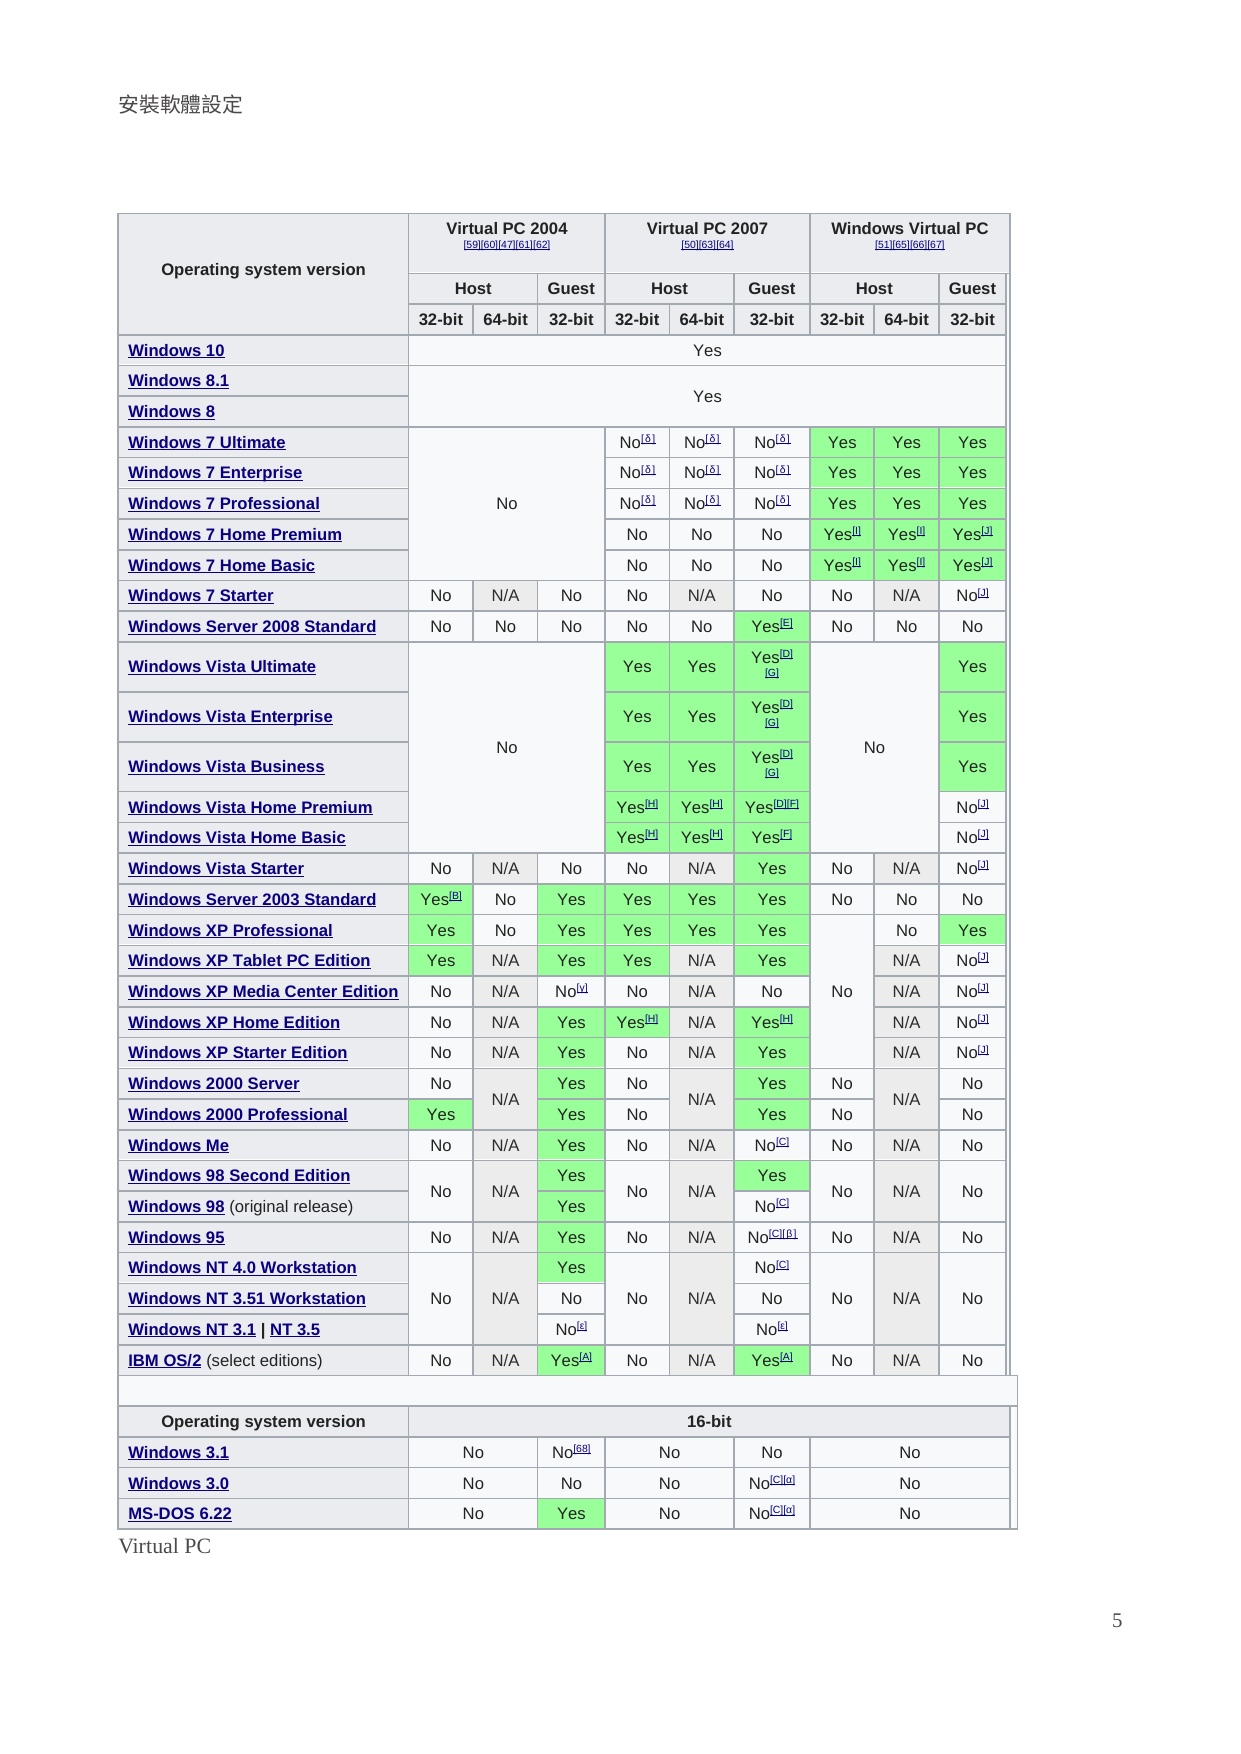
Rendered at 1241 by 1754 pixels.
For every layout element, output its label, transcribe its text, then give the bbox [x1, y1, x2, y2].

table_cell Yes [940, 743, 1005, 791]
table_cell 32-bit [940, 305, 1005, 334]
table_cell Windows XP Home Edition [119, 1008, 408, 1037]
table_cell Yes [940, 458, 1005, 487]
table_cell No[J] [940, 792, 1005, 822]
table_cell Windows 2000 Server [119, 1069, 408, 1098]
table_cell No [735, 1438, 809, 1467]
table_cell No [811, 1161, 873, 1221]
table_cell No [735, 551, 809, 580]
table_cell Yes [940, 693, 1005, 741]
table_cell Yes [538, 1161, 604, 1190]
table_cell No [606, 854, 669, 883]
table_cell Guest [735, 274, 809, 303]
table_cell Windows Vista Business [119, 743, 408, 791]
table_cell Yes[B] [409, 885, 472, 914]
table_cell Yes [606, 946, 669, 975]
table_cell No [811, 1253, 873, 1344]
table_cell 64-bit [670, 305, 733, 334]
table_cell No[δ] [670, 458, 733, 487]
table_cell N/A [670, 1223, 733, 1252]
table_cell No[γ] [538, 977, 604, 1006]
table_cell 32-bit [811, 305, 873, 334]
table_cell N/A [474, 977, 537, 1006]
table_cell N/A [875, 1253, 938, 1344]
table_cell Windows Me [119, 1131, 408, 1159]
table_cell 32-bit [538, 305, 604, 334]
table_cell No [606, 520, 669, 549]
table_cell N/A [670, 946, 733, 975]
table_cell No [409, 854, 472, 883]
table_cell Windows Server 2008 Standard [119, 612, 408, 641]
table_cell No [735, 1284, 809, 1313]
table_cell No [474, 885, 537, 914]
table_cell Yes [409, 946, 472, 975]
table_cell Yes [811, 458, 873, 487]
table_cell Yes [538, 1499, 604, 1528]
table_cell N/A [670, 1131, 733, 1159]
table_cell N/A [875, 1008, 938, 1037]
table_cell No [409, 1499, 537, 1528]
table_cell N/A [474, 581, 537, 610]
table_cell Yes [670, 643, 733, 691]
table_cell Yes [735, 1161, 809, 1190]
table_cell Yes [875, 489, 938, 518]
table_cell No[J] [940, 854, 1005, 883]
table_cell No [474, 915, 537, 944]
table_cell Yes [670, 915, 733, 944]
table_cell Yes [940, 489, 1005, 518]
table_cell Windows NT 3.1 | NT 3.5 [119, 1315, 408, 1344]
table_cell N/A [670, 1038, 733, 1067]
table_cell Yes [940, 428, 1005, 457]
table_cell No [409, 1468, 537, 1498]
table_cell Windows 10 [119, 336, 408, 364]
table_cell N/A [670, 1161, 733, 1221]
table_cell No [606, 581, 669, 610]
table_cell No [409, 1008, 472, 1037]
table_header Virtual PC 2007 [50][63][64] [606, 214, 809, 272]
table_cell Yes [670, 885, 733, 914]
table_header Windows Virtual PC [51][65][66][67] [811, 214, 1009, 272]
table_cell N/A [875, 581, 938, 610]
table_cell Yes [538, 946, 604, 975]
table_cell No [811, 885, 873, 914]
table_cell Windows 2000 Professional [119, 1100, 408, 1129]
table_cell Yes[F] [735, 823, 809, 852]
table_cell No [606, 1131, 669, 1159]
table_header Operating system version [119, 214, 408, 334]
table_cell No[δ] [606, 428, 669, 457]
table_cell No [811, 1131, 873, 1159]
table_cell No [811, 1346, 873, 1375]
table_cell No [811, 1499, 1009, 1528]
table_cell No [940, 1131, 1005, 1159]
table_cell No[C][β] [735, 1223, 809, 1252]
table_cell 64-bit [474, 305, 537, 334]
table_cell No[δ] [735, 489, 809, 518]
table_cell No [940, 1253, 1005, 1344]
table_cell No[δ] [670, 428, 733, 457]
table_cell No [940, 1223, 1005, 1252]
table_cell Windows Vista Enterprise [119, 693, 408, 741]
table_cell Windows Server 2003 Standard [119, 885, 408, 914]
table_cell No[J] [940, 823, 1005, 852]
table_cell Yes [606, 643, 669, 691]
table_cell Operating system version [119, 1407, 408, 1436]
table_cell Yes [606, 915, 669, 944]
table_cell N/A [474, 946, 537, 975]
table_cell Yes[A] [538, 1346, 604, 1375]
table_cell No [670, 551, 733, 580]
table_cell Yes[J] [940, 520, 1005, 549]
text Virtual PC [118, 1530, 1122, 1559]
table_cell No[J] [940, 1038, 1005, 1067]
table_cell Windows 8.1 [119, 366, 408, 395]
table_cell Windows XP Starter Edition [119, 1038, 408, 1067]
table_cell No [811, 1468, 1009, 1498]
table_cell Windows 7 Ultimate [119, 428, 408, 457]
table_cell Yes [538, 1131, 604, 1159]
table_cell N/A [875, 854, 938, 883]
table_cell No[δ] [606, 458, 669, 487]
table_cell Yes [409, 915, 472, 944]
table_cell Yes[D][F] [735, 792, 809, 822]
table_cell No[δ] [735, 428, 809, 457]
table_cell No [538, 581, 604, 610]
table_cell No [606, 1438, 733, 1467]
table_cell No [409, 1346, 472, 1375]
table_cell N/A [474, 1253, 537, 1344]
table_cell Windows 7 Home Basic [119, 551, 408, 580]
table_cell 32-bit [409, 305, 472, 334]
table_cell Windows XP Professional [119, 915, 408, 944]
table_cell No [538, 612, 604, 641]
table_cell No[J] [940, 1008, 1005, 1037]
table_cell No [940, 1069, 1005, 1098]
table_cell No [940, 1161, 1005, 1221]
table_cell N/A [875, 946, 938, 975]
table_cell Yes[H] [606, 792, 669, 822]
table_cell No [606, 1100, 669, 1129]
table_cell No [409, 1131, 472, 1159]
table_cell Yes[H] [670, 792, 733, 822]
table_cell Windows 7 Starter [119, 581, 408, 610]
table_cell N/A [474, 1008, 537, 1037]
table_cell Yes [538, 915, 604, 944]
table_cell Yes[I] [811, 520, 873, 549]
table_cell Yes[D][G] [735, 643, 809, 691]
table_cell Guest [538, 274, 604, 303]
table_cell Yes [670, 743, 733, 791]
table_cell No [811, 1438, 1009, 1467]
table_cell No [811, 612, 873, 641]
table_cell No[ε] [735, 1315, 809, 1344]
table_cell No [409, 581, 472, 610]
table_cell Yes[H] [735, 1008, 809, 1037]
table_cell No[J] [940, 977, 1005, 1006]
table_cell No[J] [940, 581, 1005, 610]
table_cell No [606, 1223, 669, 1252]
table_cell Yes[H] [606, 1008, 669, 1037]
table_cell Yes [409, 1100, 472, 1129]
table_cell N/A [474, 1161, 537, 1221]
table_cell No[ε] [538, 1315, 604, 1344]
table_cell IBM OS/2 (select editions) [119, 1346, 408, 1375]
table_cell Windows Vista Ultimate [119, 643, 408, 691]
table_cell [119, 1376, 1017, 1405]
table_cell No [606, 612, 669, 641]
table_cell Windows 3.1 [119, 1438, 408, 1467]
table_cell 32-bit [606, 305, 669, 334]
table_cell No [606, 1161, 669, 1221]
table_cell Windows NT 4.0 Workstation [119, 1253, 408, 1282]
table_cell Yes[D][G] [735, 693, 809, 741]
table_cell No [409, 977, 472, 1006]
table_cell No [940, 885, 1005, 914]
table_cell No [606, 551, 669, 580]
table_cell N/A [670, 581, 733, 610]
table_cell No [409, 1038, 472, 1067]
table_cell N/A [875, 1131, 938, 1159]
table_cell 64-bit [875, 305, 938, 334]
table_cell N/A [875, 1223, 938, 1252]
table_cell Yes[H] [670, 823, 733, 852]
table_cell No [940, 1346, 1005, 1375]
table_cell No [811, 854, 873, 883]
table_cell No [811, 643, 938, 852]
table_cell No[C] [735, 1253, 809, 1282]
table_cell No[δ] [670, 489, 733, 518]
table_cell Windows 98 Second Edition [119, 1161, 408, 1190]
table_cell Yes [409, 366, 1005, 426]
table_cell Yes [606, 743, 669, 791]
table_cell No [409, 1161, 472, 1221]
table_cell Yes [811, 428, 873, 457]
table_cell No [875, 885, 938, 914]
table_cell No [409, 1069, 472, 1098]
table_cell Windows Vista Starter [119, 854, 408, 883]
table_cell No [409, 643, 604, 852]
table_cell Windows 8 [119, 397, 408, 426]
table_cell N/A [474, 1223, 537, 1252]
table_cell No[68] [538, 1438, 604, 1467]
table_cell Windows 7 Professional [119, 489, 408, 518]
table_cell Yes [538, 885, 604, 914]
table_cell No[δ] [606, 489, 669, 518]
table_cell Yes [538, 1100, 604, 1129]
table_cell N/A [670, 854, 733, 883]
table_cell N/A [474, 1069, 537, 1129]
table_cell N/A [670, 1346, 733, 1375]
table_cell Windows XP Media Center Edition [119, 977, 408, 1006]
table_cell Windows Vista Home Basic [119, 823, 408, 852]
table_cell No [538, 1284, 604, 1313]
table_cell Windows XP Tablet PC Edition [119, 946, 408, 975]
table_cell No [409, 612, 472, 641]
table_cell No [606, 1038, 669, 1067]
table_cell N/A [670, 977, 733, 1006]
table_cell No [409, 428, 604, 580]
table_cell Yes [538, 1192, 604, 1221]
table_cell Yes [875, 428, 938, 457]
table_cell No[C] [735, 1192, 809, 1221]
table_cell N/A [670, 1253, 733, 1344]
table_cell No [940, 612, 1005, 641]
table_cell No[C][α] [735, 1468, 809, 1498]
table_cell No [670, 612, 733, 641]
table_cell Yes [811, 489, 873, 518]
table_cell No[δ] [735, 458, 809, 487]
table_cell Yes[I] [875, 520, 938, 549]
table_cell No[C] [735, 1131, 809, 1159]
table_cell No [811, 1069, 873, 1098]
table_cell Windows Vista Home Premium [119, 792, 408, 822]
table_cell N/A [875, 1161, 938, 1221]
table_cell Yes[E] [735, 612, 809, 641]
table_cell Yes [606, 885, 669, 914]
table_cell No [811, 1223, 873, 1252]
table_cell Yes [735, 1100, 809, 1129]
table_cell No [606, 1069, 669, 1098]
table_cell No [875, 612, 938, 641]
table_cell Windows 98 (original release) [119, 1192, 408, 1221]
table_cell No [735, 977, 809, 1006]
table_cell Yes[A] [735, 1346, 809, 1375]
table_cell Yes [409, 336, 1005, 364]
table_cell Yes [538, 1069, 604, 1098]
table_cell No[C][α] [735, 1499, 809, 1528]
table_cell N/A [875, 1069, 938, 1129]
table_cell Host [606, 274, 733, 303]
table_cell N/A [474, 854, 537, 883]
table_cell Yes [735, 1069, 809, 1098]
table_cell Yes[H] [606, 823, 669, 852]
table_cell MS-DOS 6.22 [119, 1499, 408, 1528]
table_cell Yes [538, 1038, 604, 1067]
table_cell N/A [670, 1008, 733, 1037]
table_cell Yes [538, 1008, 604, 1037]
table_cell No [409, 1223, 472, 1252]
table_cell N/A [875, 1038, 938, 1067]
table_cell No [538, 854, 604, 883]
table_header Virtual PC 2004 [59][60][47][61][62] [409, 214, 604, 272]
table_cell Yes [735, 915, 809, 944]
table_cell No[J] [940, 946, 1005, 975]
table_cell No [811, 1100, 873, 1129]
table_cell Windows 7 Home Premium [119, 520, 408, 549]
table_cell No [606, 1253, 669, 1344]
table_cell Yes[I] [875, 551, 938, 580]
table_cell N/A [670, 1069, 733, 1129]
table_cell Yes [735, 854, 809, 883]
table_cell Yes[D][G] [735, 743, 809, 791]
table_cell No [606, 1468, 733, 1498]
table_cell No [538, 1468, 604, 1498]
table_cell No [811, 581, 873, 610]
table_cell No [409, 1438, 537, 1467]
table_cell No [875, 915, 938, 944]
table_cell Yes [735, 1038, 809, 1067]
table_cell Yes [538, 1223, 604, 1252]
table_cell Yes [940, 915, 1005, 944]
table_cell Yes [538, 1253, 604, 1282]
table_cell No [735, 520, 809, 549]
table_cell Windows NT 3.51 Workstation [119, 1284, 408, 1313]
table_cell No [409, 1253, 472, 1344]
table_cell 16-bit [409, 1407, 1009, 1436]
table_cell N/A [474, 1038, 537, 1067]
table_cell Yes [875, 458, 938, 487]
table_cell No [735, 581, 809, 610]
table_cell No [606, 977, 669, 1006]
table_cell No [474, 612, 537, 641]
table_cell Guest [940, 274, 1005, 303]
table_cell N/A [474, 1131, 537, 1159]
table_cell No [811, 915, 873, 1067]
table_cell Yes [606, 693, 669, 741]
table_cell Windows 7 Enterprise [119, 458, 408, 487]
table_cell Yes [940, 643, 1005, 691]
table_cell 32-bit [735, 305, 809, 334]
table_cell No [606, 1346, 669, 1375]
table_cell N/A [875, 1346, 938, 1375]
table_cell Host [409, 274, 537, 303]
table_cell Host [811, 274, 938, 303]
table_cell Yes [735, 885, 809, 914]
table_cell Yes [670, 693, 733, 741]
table_cell No [670, 520, 733, 549]
table_cell Yes [735, 946, 809, 975]
table_cell N/A [474, 1346, 537, 1375]
table_cell No [606, 1499, 733, 1528]
table_cell N/A [875, 977, 938, 1006]
table_cell No [940, 1100, 1005, 1129]
table_cell Yes[J] [940, 551, 1005, 580]
table_cell Windows 3.0 [119, 1468, 408, 1498]
table_cell Yes[I] [811, 551, 873, 580]
table_cell Windows 95 [119, 1223, 408, 1252]
